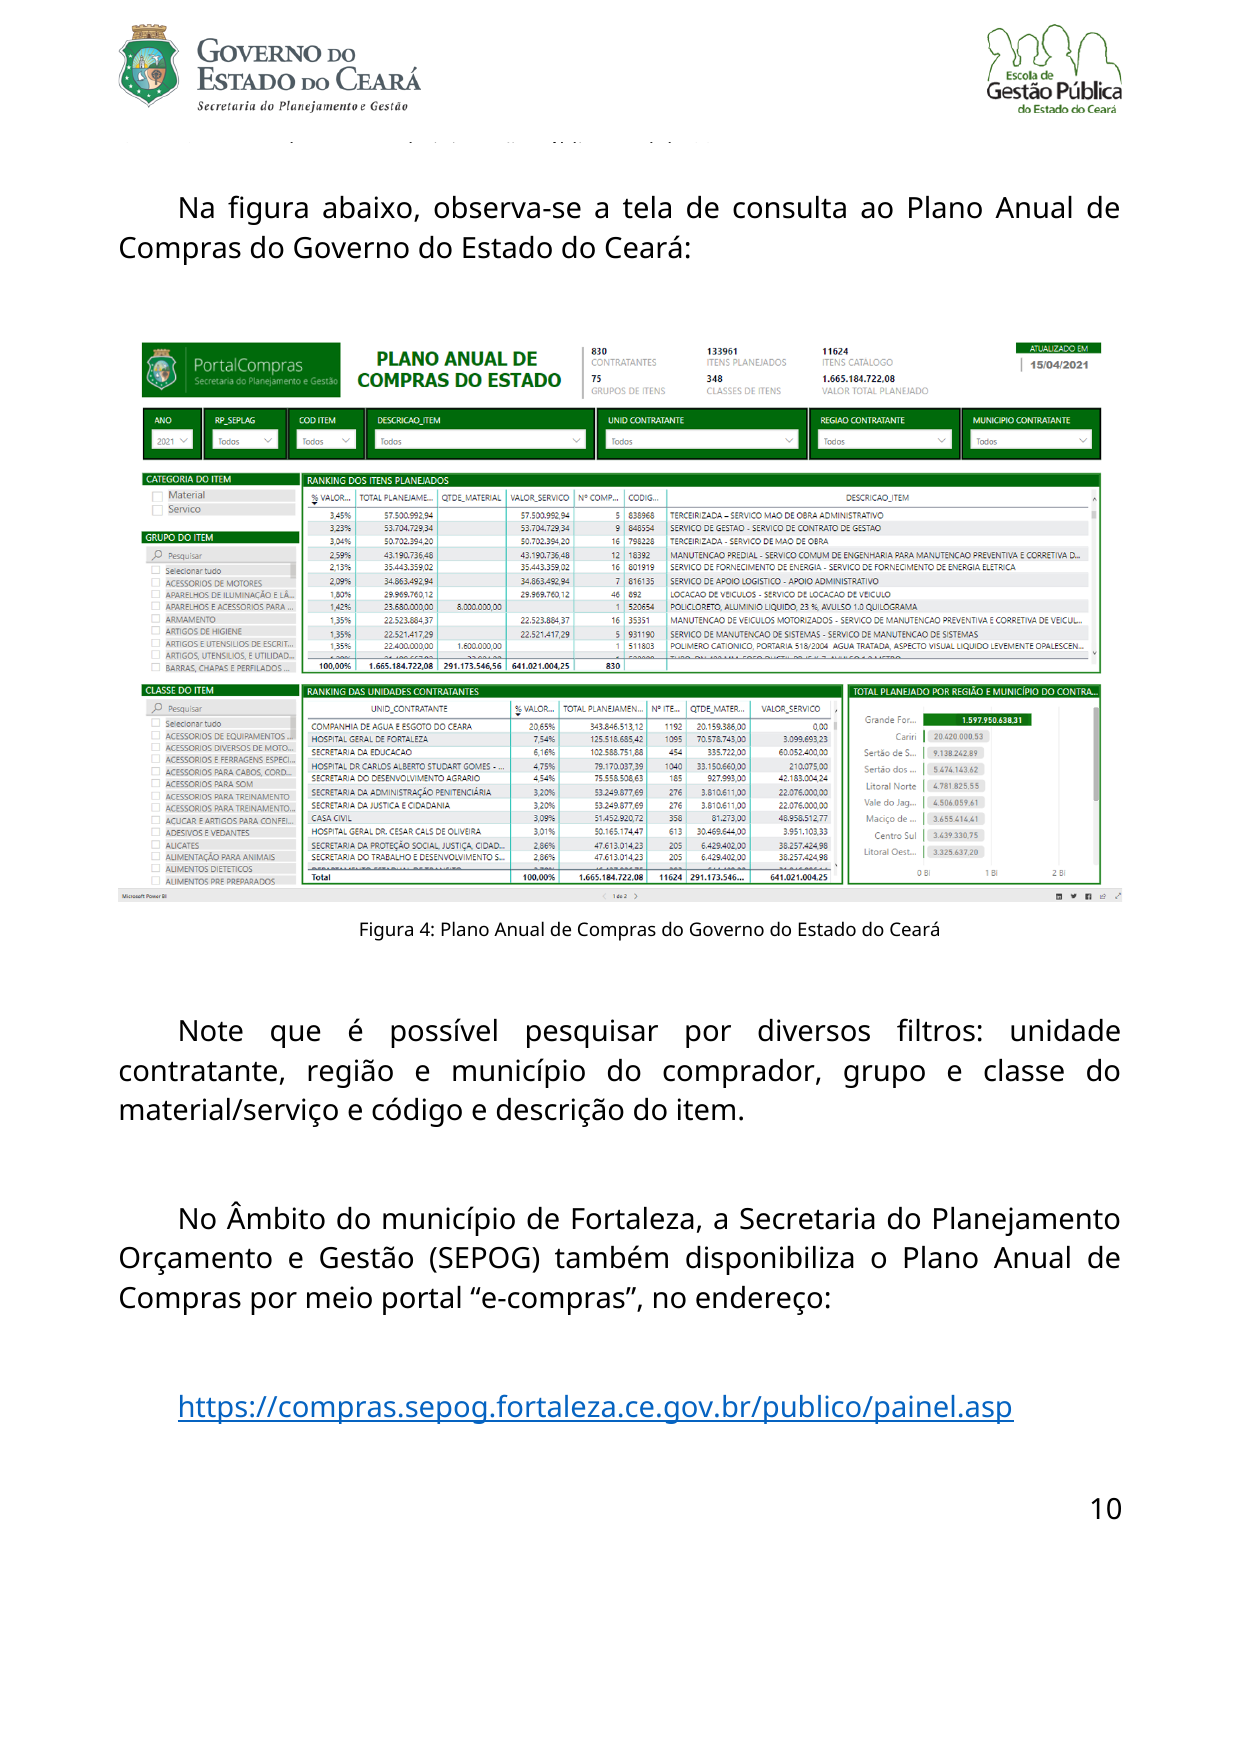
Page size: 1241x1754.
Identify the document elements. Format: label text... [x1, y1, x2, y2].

picture [118, 335, 1123, 902]
text Na figura abaixo, observa-se a tela de consulta ao Plano Anual de Compras do Governo do Estado do Ceará: [118, 187, 1122, 267]
text Note que é possível pesquisar por diversos filtros: unidade contratante, região e município do comprador, grupo e classe do material/serviço e código e descrição do item. [118, 1010, 1122, 1129]
text https://compras.sepog.fortaleza.ce.gov.br/publico/painel.asp [118, 1386, 1122, 1426]
text No Âmbito do município de Fortaleza, a Secretaria do Planejamento Orçamento e Gestão (SEPOG) também disponibiliza o Plano Anual de Compras por meio portal “e-compras”, no endereço: [118, 1198, 1122, 1317]
text Figura 4: Plano Anual de Compras do Governo do Estado do Ceará [118, 902, 1122, 941]
picture [118, 24, 1122, 113]
